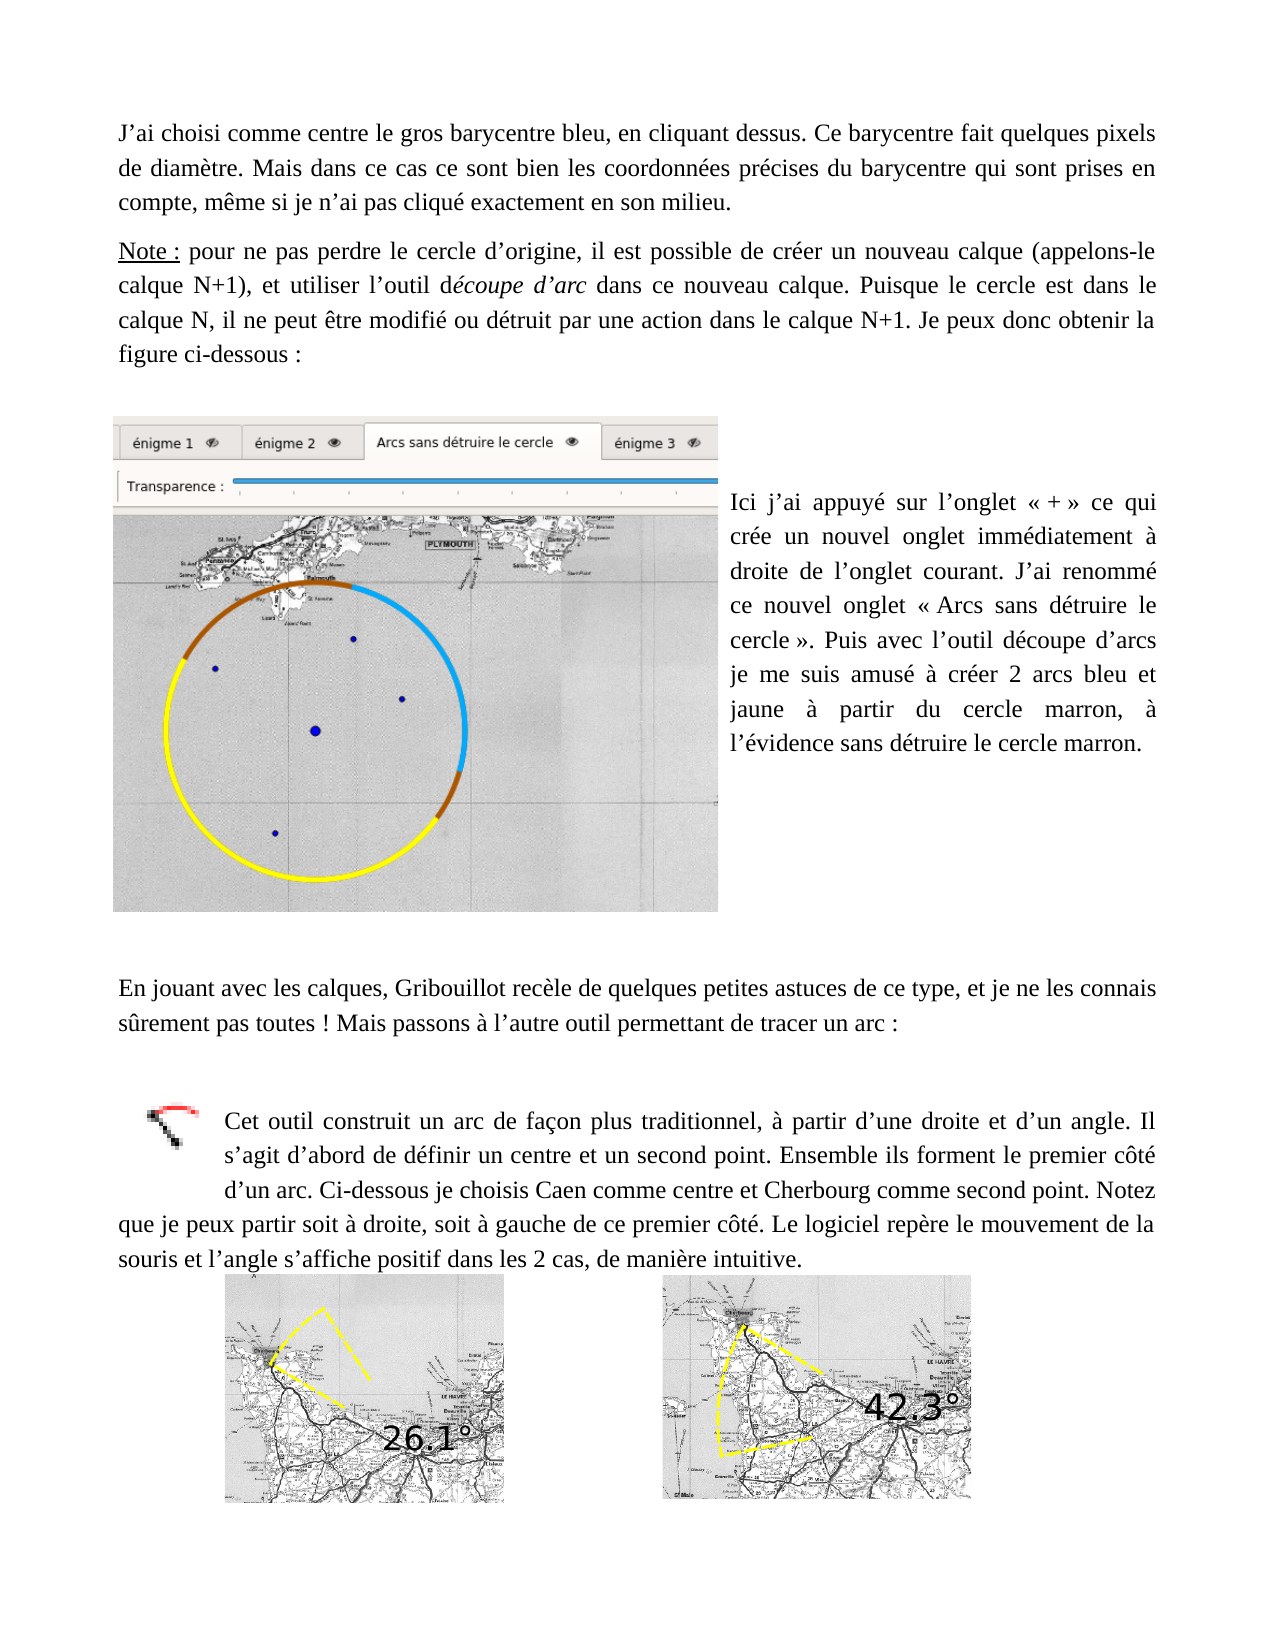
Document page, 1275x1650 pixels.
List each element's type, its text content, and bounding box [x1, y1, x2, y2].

picture [224, 1274, 504, 1503]
picture [113, 416, 719, 912]
text Cet outil construit un arc de façon plus traditionnel, à partir d’une droite et d’un angle. Il s’agit d’abord de définir un centre et un second point. Ensemble ils forment le premier côté d’un arc. Ci-dessous je choisis Caen comme centre et Cherbourg comme second point. Notez que je peux partir soit à droite, soit à gauche de ce premier côté. Le logiciel repère le mouvement de la souris et l’angle s’affiche positif dans les 2 cas, de manière intuitive. [118, 1106, 1157, 1273]
text Note : pour ne pas perdre le cercle d’origine, il est possible de créer un nouveau calque (appelons-le calque N+1), et utiliser l’outil découpe d’arc dans ce nouveau calque. Puisque le cercle est dans le calque N, il ne peut être modifié ou détruit par une action dans le calque N+1. Je peux donc obtenir la figure ci-dessous : [118, 236, 1157, 368]
picture [662, 1275, 972, 1499]
text J’ai choisi comme centre le gros barycentre bleu, en cliquant dessus. Ce barycentre fait quelques pixels de diamètre. Mais dans ce cas ce sont bien les coordonnées précises du barycentre qui sont prises en compte, même si je n’ai pas cliqué exactement en son milieu. [118, 118, 1157, 216]
picture [143, 1095, 207, 1158]
text Ici j’ai appuyé sur l’onglet « + » ce qui crée un nouvel onglet immédiatement à droite de l’onglet courant. J’ai renommé ce nouvel onglet « Arcs sans détruire le cercle ». Puis avec l’outil découpe d’arcs je me suis amusé à créer 2 arcs bleu et jaune à partir du cercle marron, à l’évidence sans détruire le cercle marron. [730, 487, 1157, 757]
text En jouant avec les calques, Gribouillot recèle de quelques petites astuces de ce type, et je ne les connais sûrement pas toutes ! Mais passons à l’autre outil permettant de tracer un arc : [118, 973, 1157, 1037]
